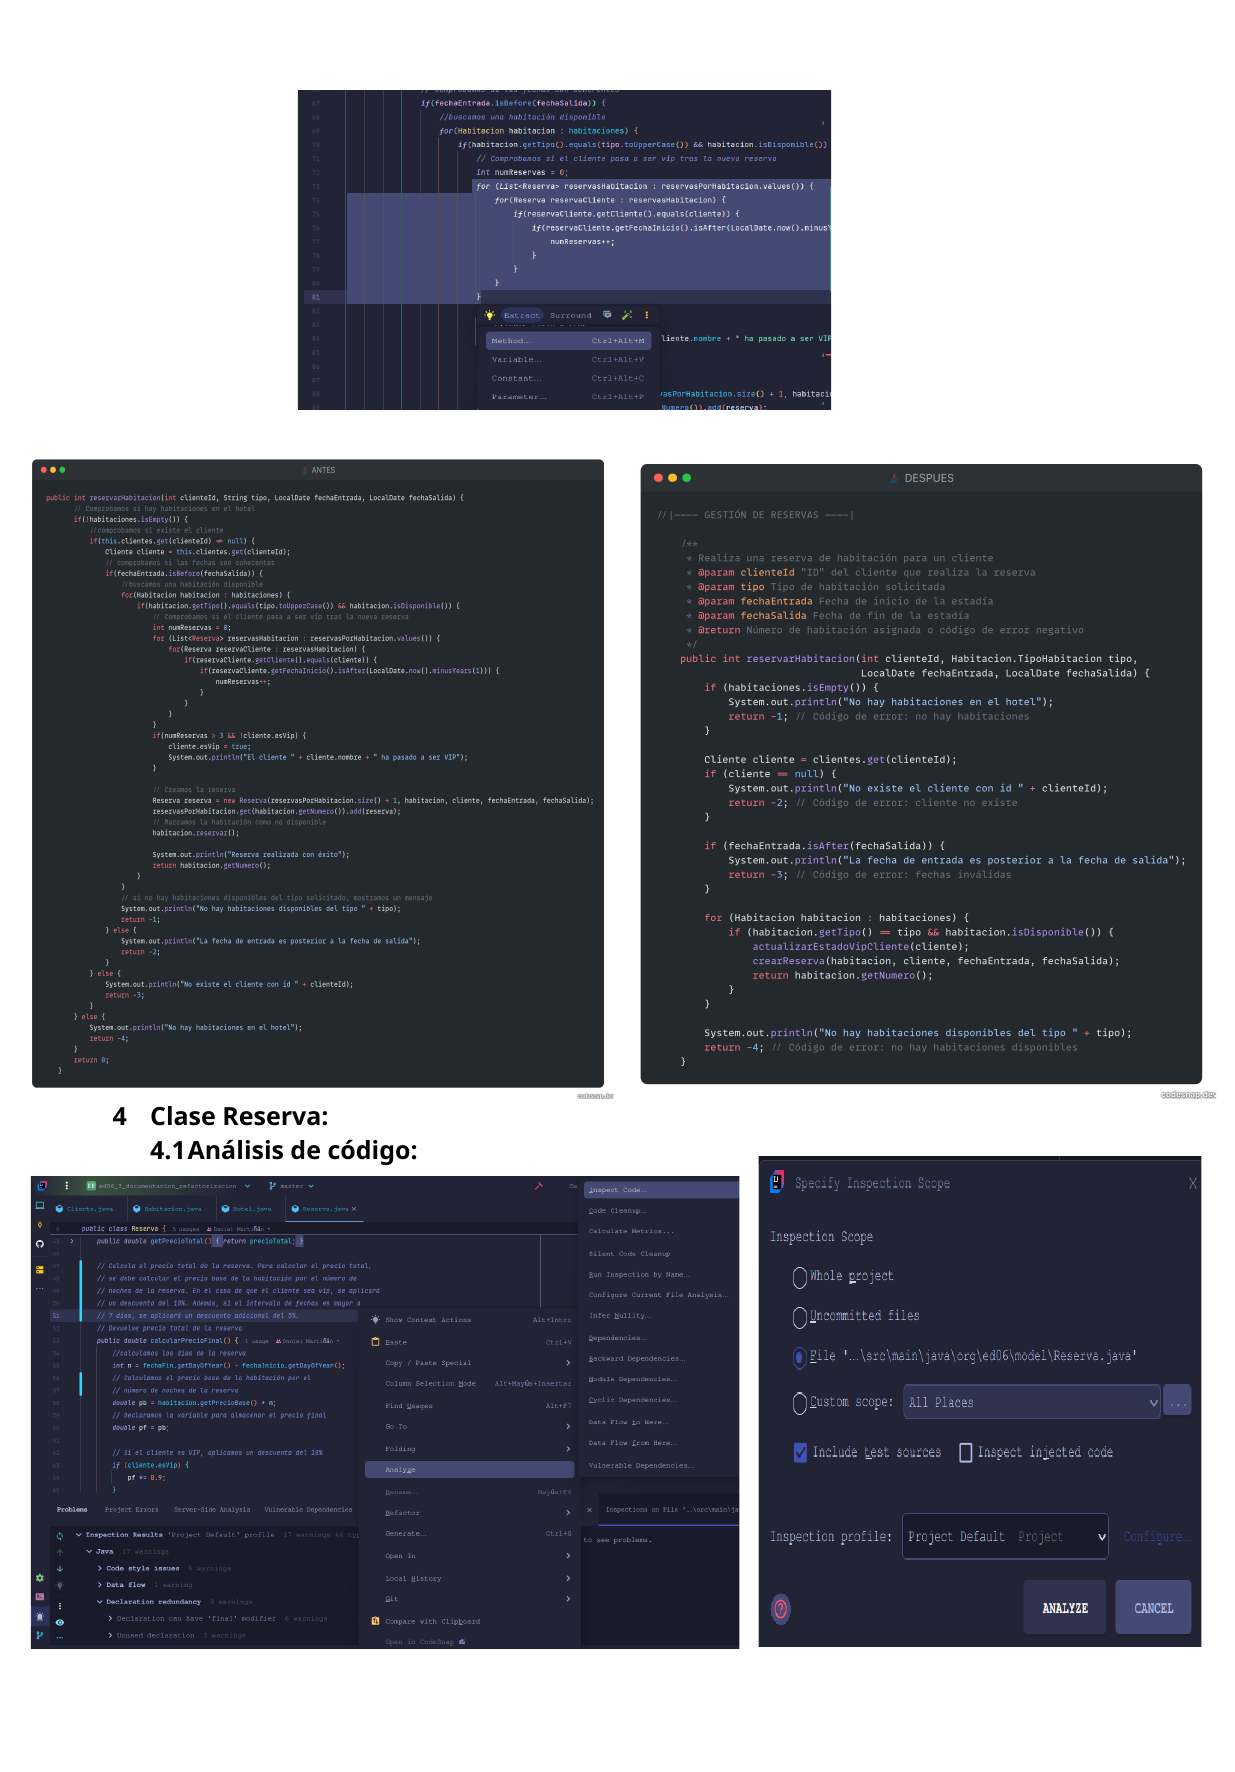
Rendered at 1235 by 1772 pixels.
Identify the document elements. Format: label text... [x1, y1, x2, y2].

picture [758, 1156, 1202, 1647]
list Clase Reserva: [112, 444, 1159, 1133]
picture [297, 90, 832, 410]
picture [30, 1176, 740, 1649]
picture [625, 449, 1217, 1099]
picture [23, 448, 614, 1099]
list Análisis de código: [150, 1133, 1159, 1167]
